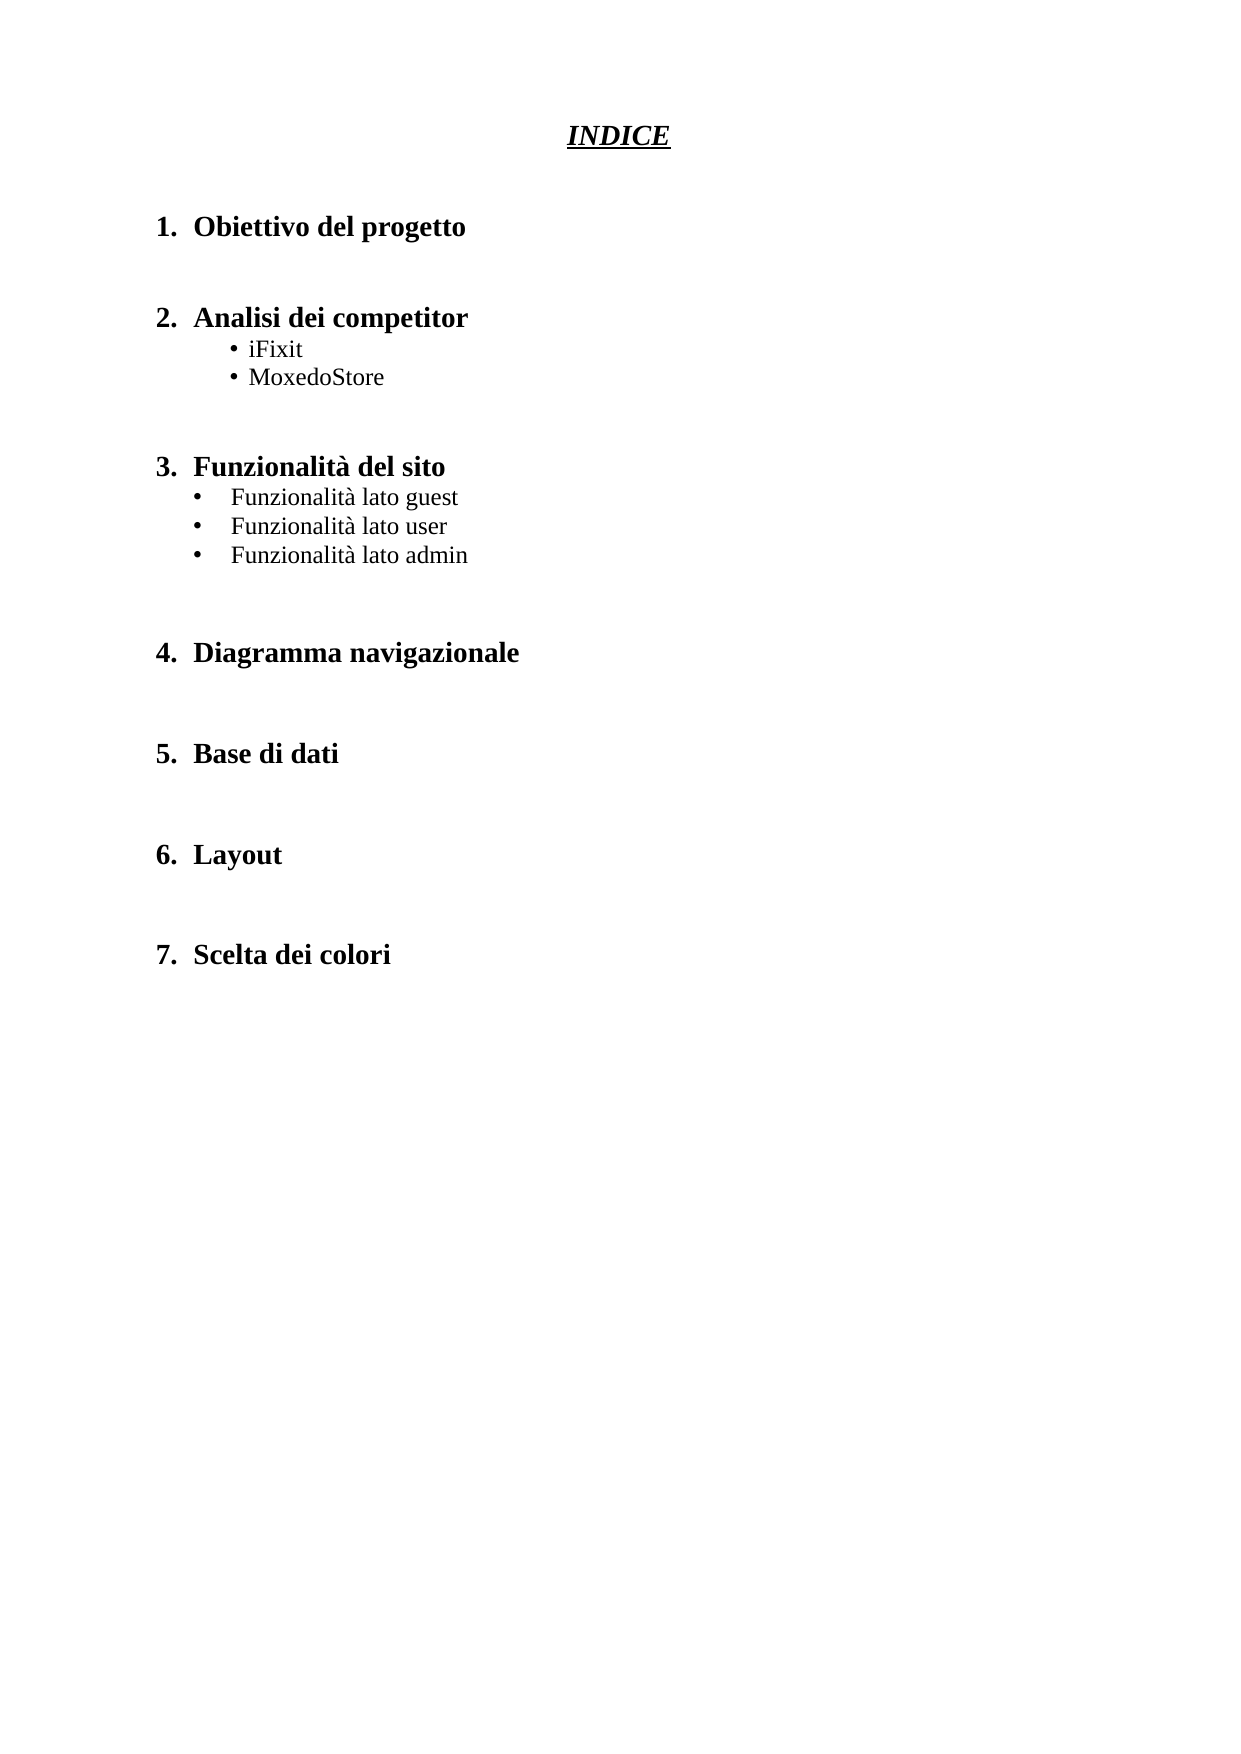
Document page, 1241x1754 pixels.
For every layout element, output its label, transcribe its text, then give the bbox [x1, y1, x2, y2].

list Funzionalità lato admin [193, 540, 1122, 568]
list MoxedoStore [229, 362, 1122, 391]
list Funzionalità lato guest [193, 482, 1122, 511]
list Obiettivo del progetto [156, 209, 1122, 243]
list Funzionalità lato user [193, 511, 1122, 540]
list Scelta dei colori [156, 937, 1122, 971]
list Base di dati [156, 736, 1122, 770]
list Analisi dei competitor [156, 300, 1122, 334]
list Layout [156, 837, 1122, 870]
text INDICE [118, 118, 1122, 152]
list iFixit [229, 334, 1122, 362]
list Funzionalità del sito [156, 449, 1122, 482]
list Diagramma navigazionale [156, 636, 1122, 669]
